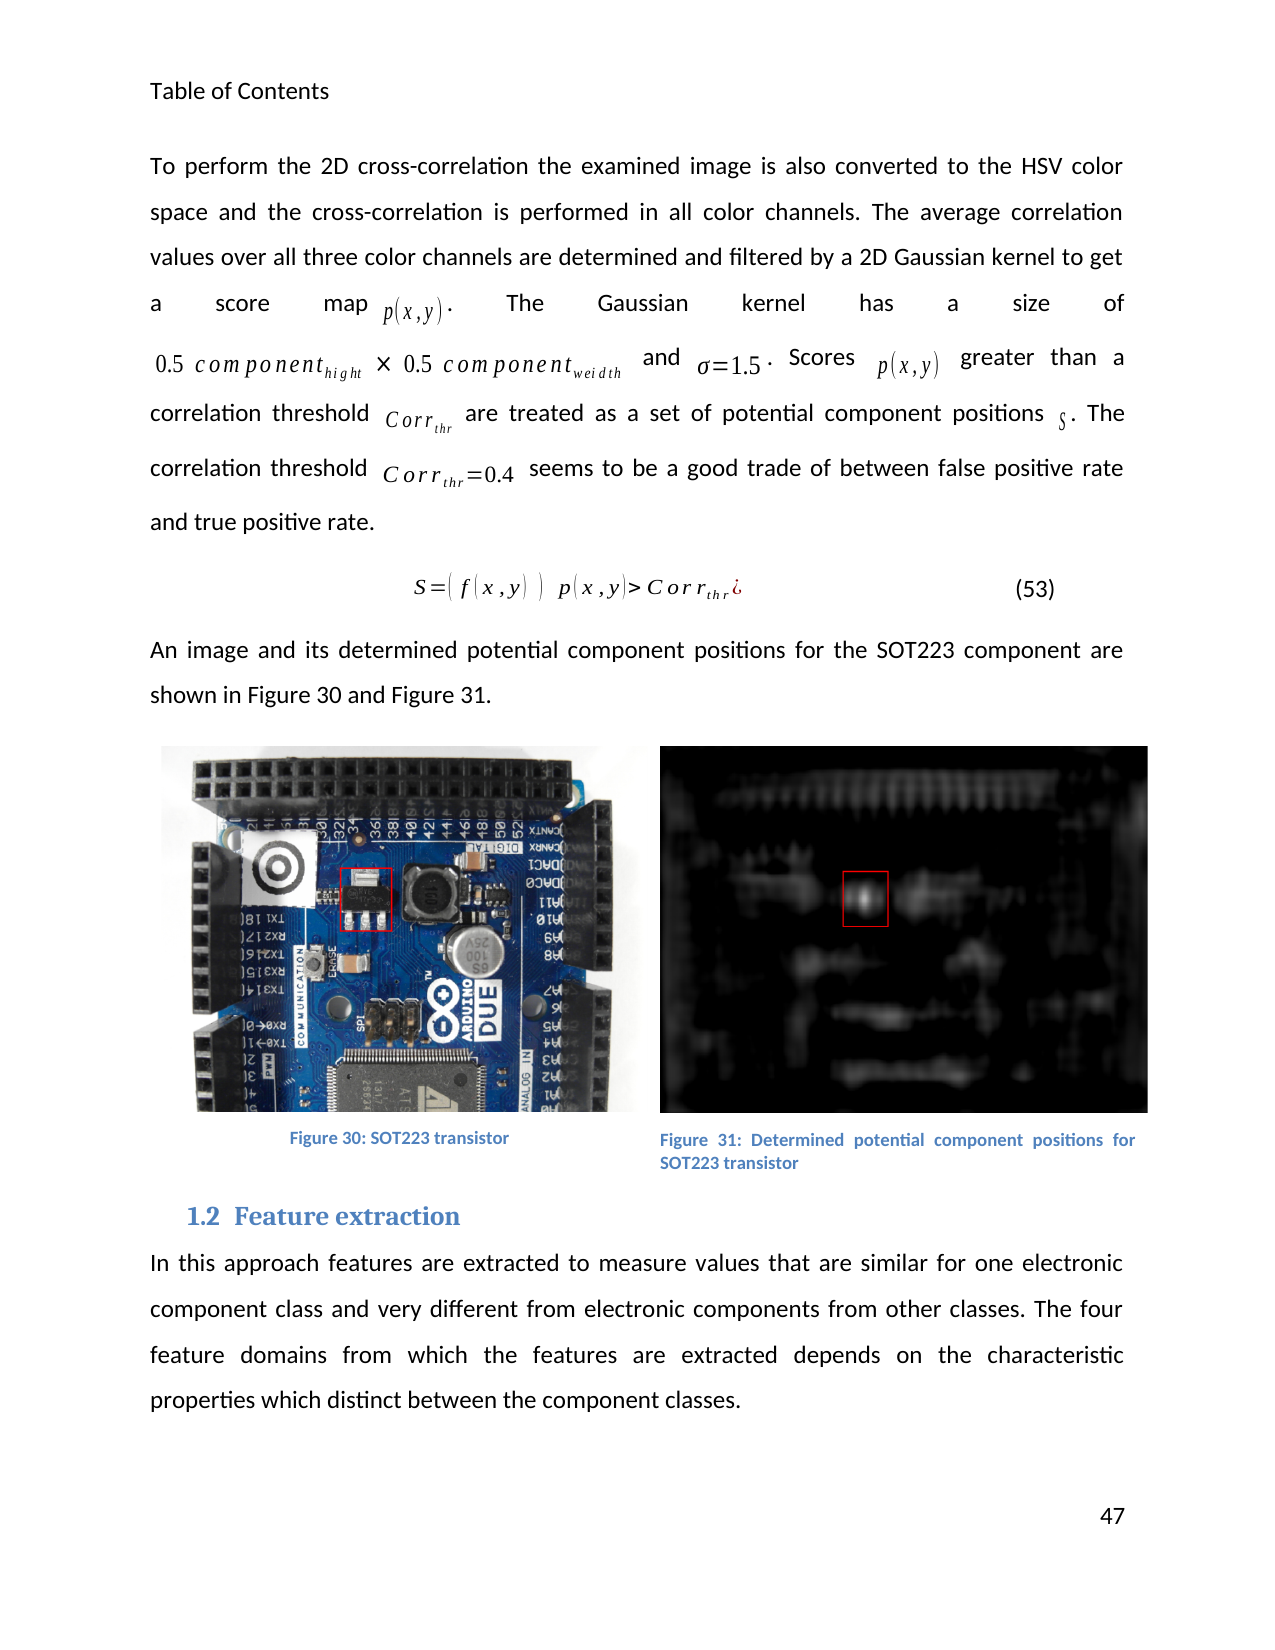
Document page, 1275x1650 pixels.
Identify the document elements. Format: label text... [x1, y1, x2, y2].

text In this approach features are extracted to measure values that are similar for one electronic component class and very different from electronic components from other classes. The four feature domains from which the features are extracted depends on the characteristic properties which distinct between the component classes. [150, 1247, 1125, 1415]
table_header (53) [1004, 573, 1069, 603]
table_header [1080, 573, 1147, 634]
text An image and its determined potential component positions for the SOT223 component are shown in Figure 30 and Figure 31. [150, 634, 1125, 710]
picture [660, 746, 1148, 1113]
picture [161, 746, 648, 1112]
table_header [150, 573, 1080, 634]
text To perform the 2D cross-correlation the examined image is also converted to the HSV color space and the cross-correlation is performed in all color channels. The average correlation values over all three color channels are determined and filtered by a 2D Gaussian kernel to get a score map. The Gaussian kernel has a size of and. Scores greater than a correlation threshold are treated as a set of potential component positions . The correlation threshold seems to be a good trade of between false positive rate and true positive rate. [150, 150, 1125, 537]
table_header [161, 573, 1003, 603]
subtitle Feature extraction [187, 1201, 1125, 1232]
table_header Figure 30: SOT223 transistor [150, 746, 649, 1180]
table_header Figure 31: Determined potential component positions for SOT223 transistor [649, 746, 1147, 1180]
